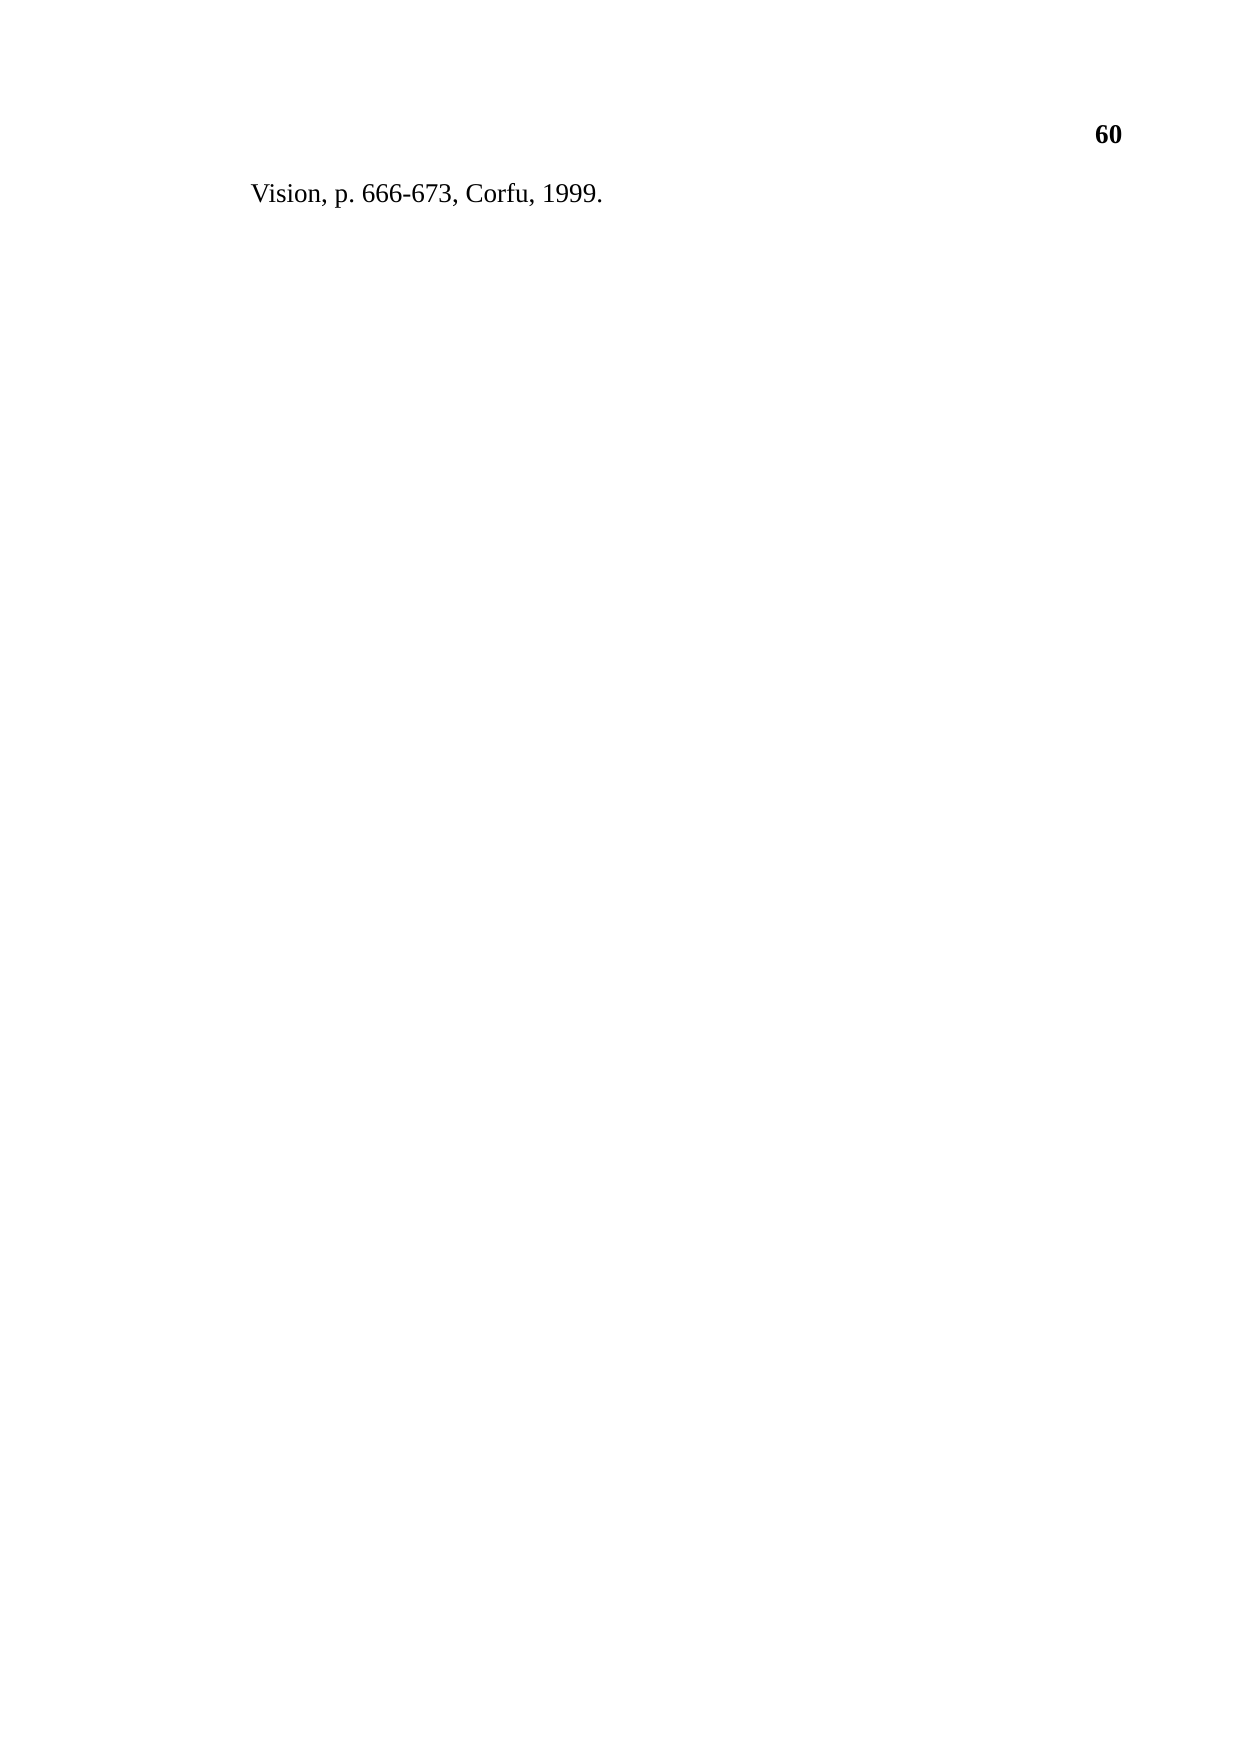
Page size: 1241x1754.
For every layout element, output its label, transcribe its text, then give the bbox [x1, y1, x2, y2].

table_cell Vision, p. 666-673, Corfu, 1999. [239, 177, 1122, 215]
table_cell [166, 177, 239, 215]
